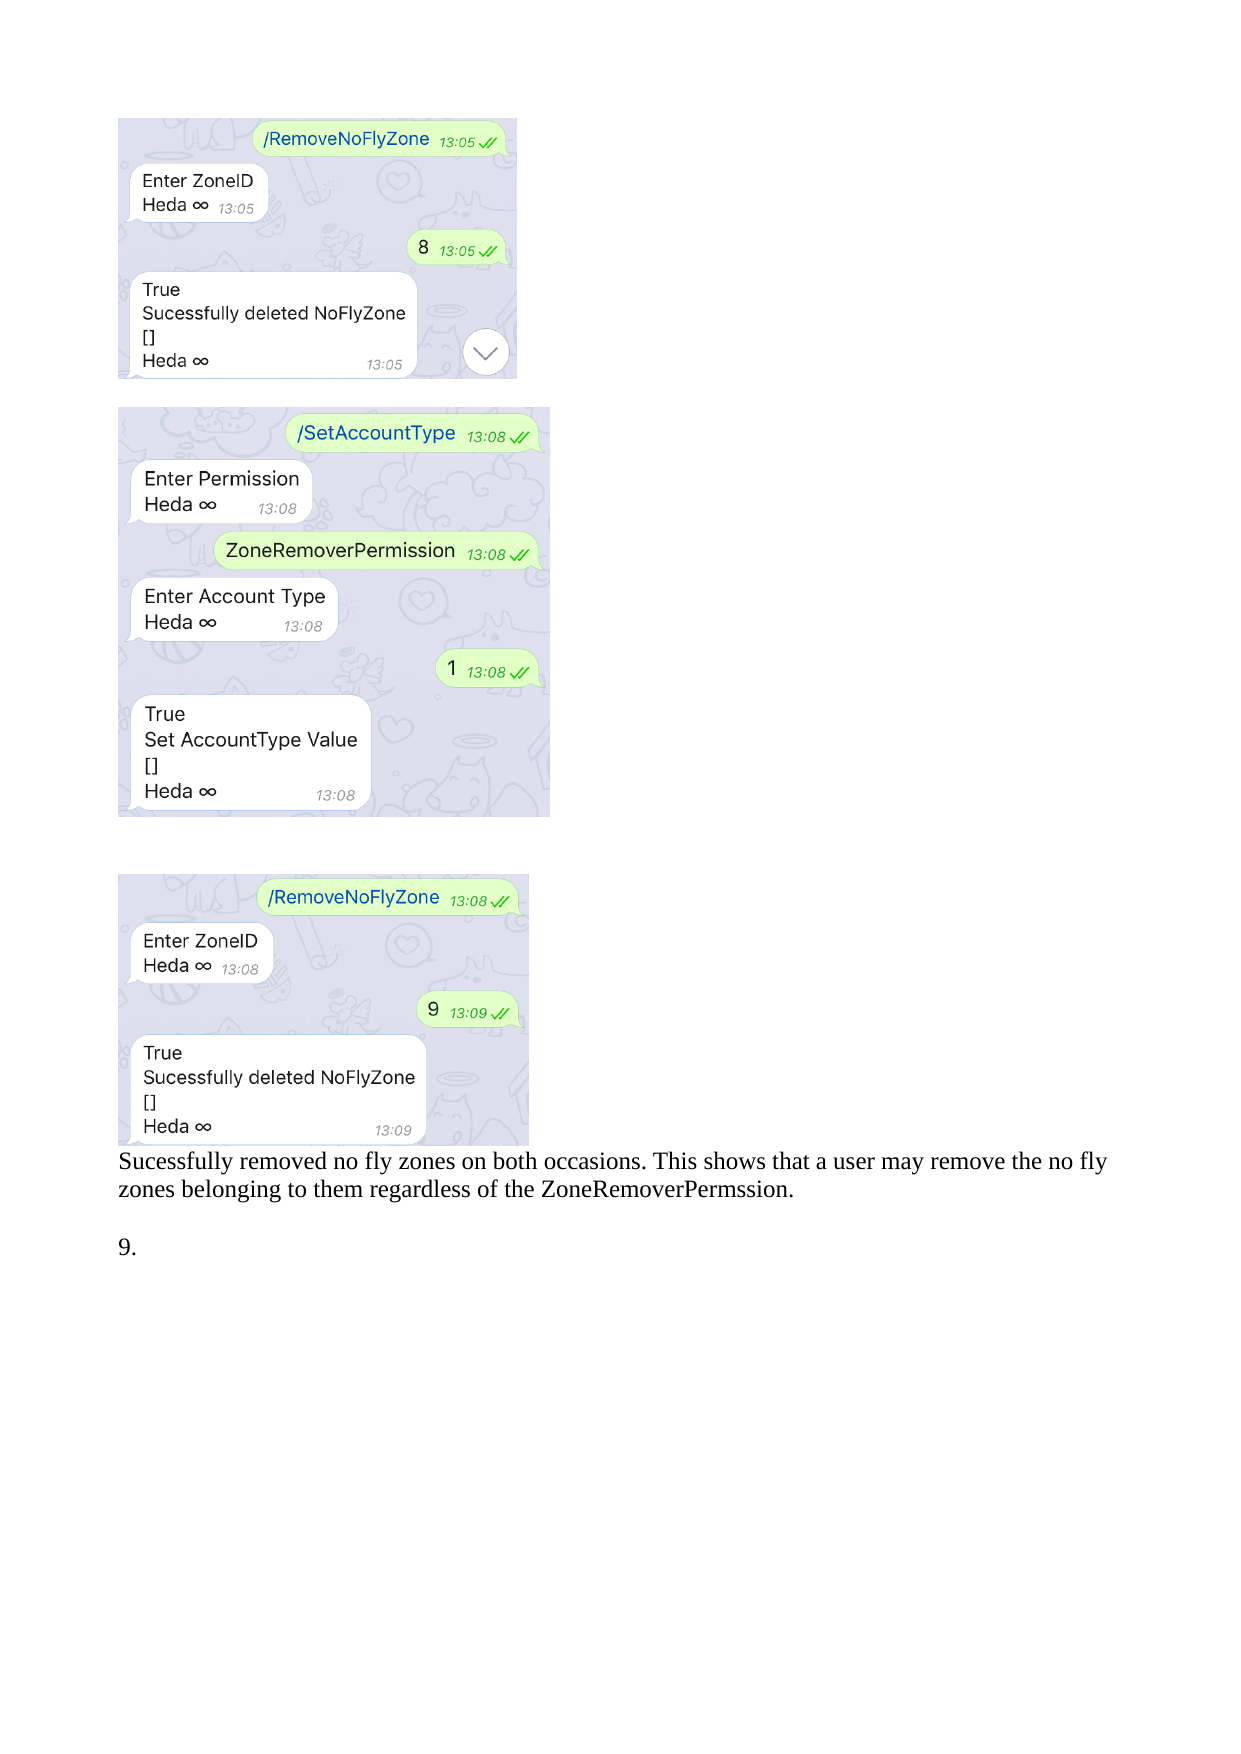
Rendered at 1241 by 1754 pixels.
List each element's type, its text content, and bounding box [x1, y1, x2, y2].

text 9. [118, 1232, 1122, 1261]
text Sucessfully removed no fly zones on both occasions. This shows that a user may remove the no fly zones belonging to them regardless of the ZoneRemoverPermssion. [118, 874, 1122, 1203]
picture [118, 407, 550, 817]
picture [118, 118, 513, 379]
picture [118, 874, 529, 1146]
